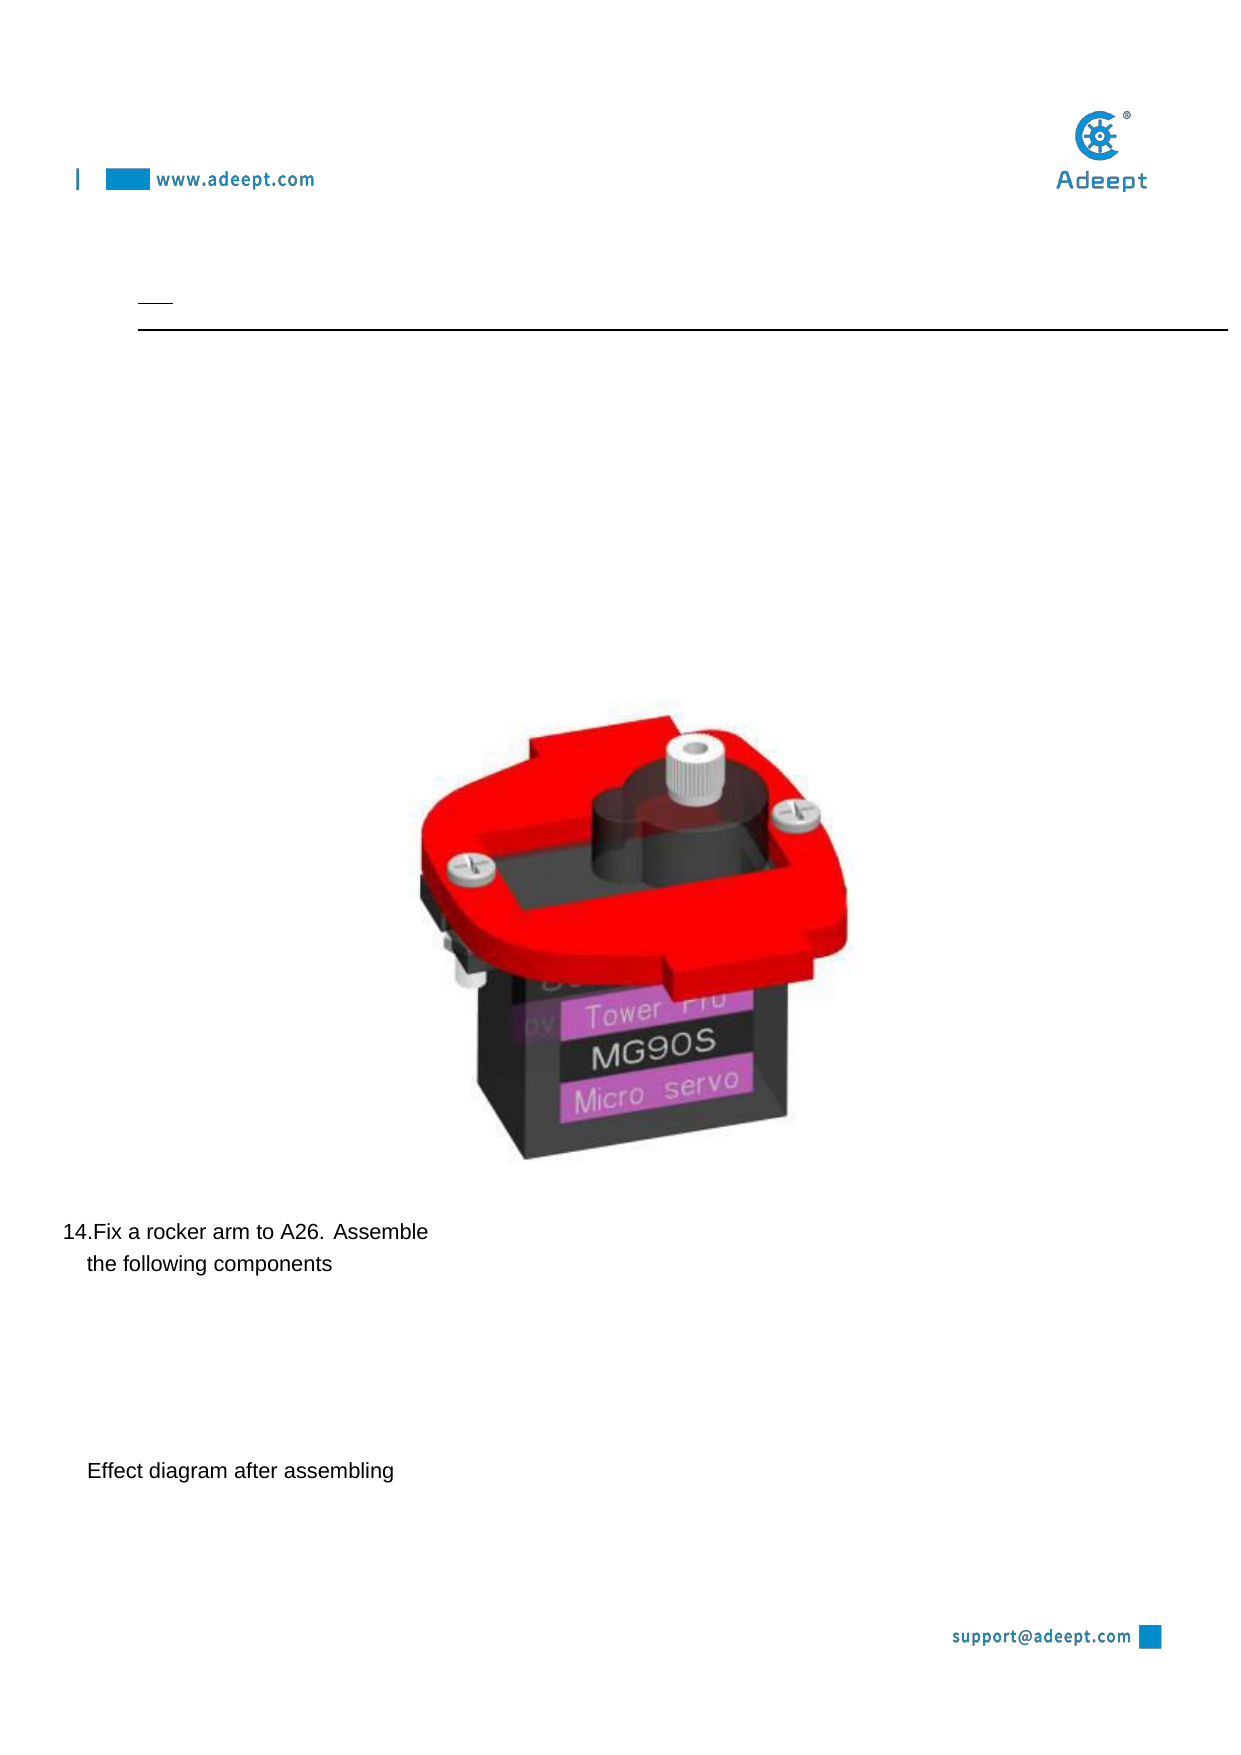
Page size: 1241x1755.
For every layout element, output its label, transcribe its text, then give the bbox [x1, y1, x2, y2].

picture [947, 1625, 1139, 1649]
picture [1056, 111, 1147, 192]
picture [408, 700, 854, 1177]
list Fix a rocker arm to A26. Assemble the following components [63, 1219, 436, 1277]
picture [75, 167, 343, 191]
